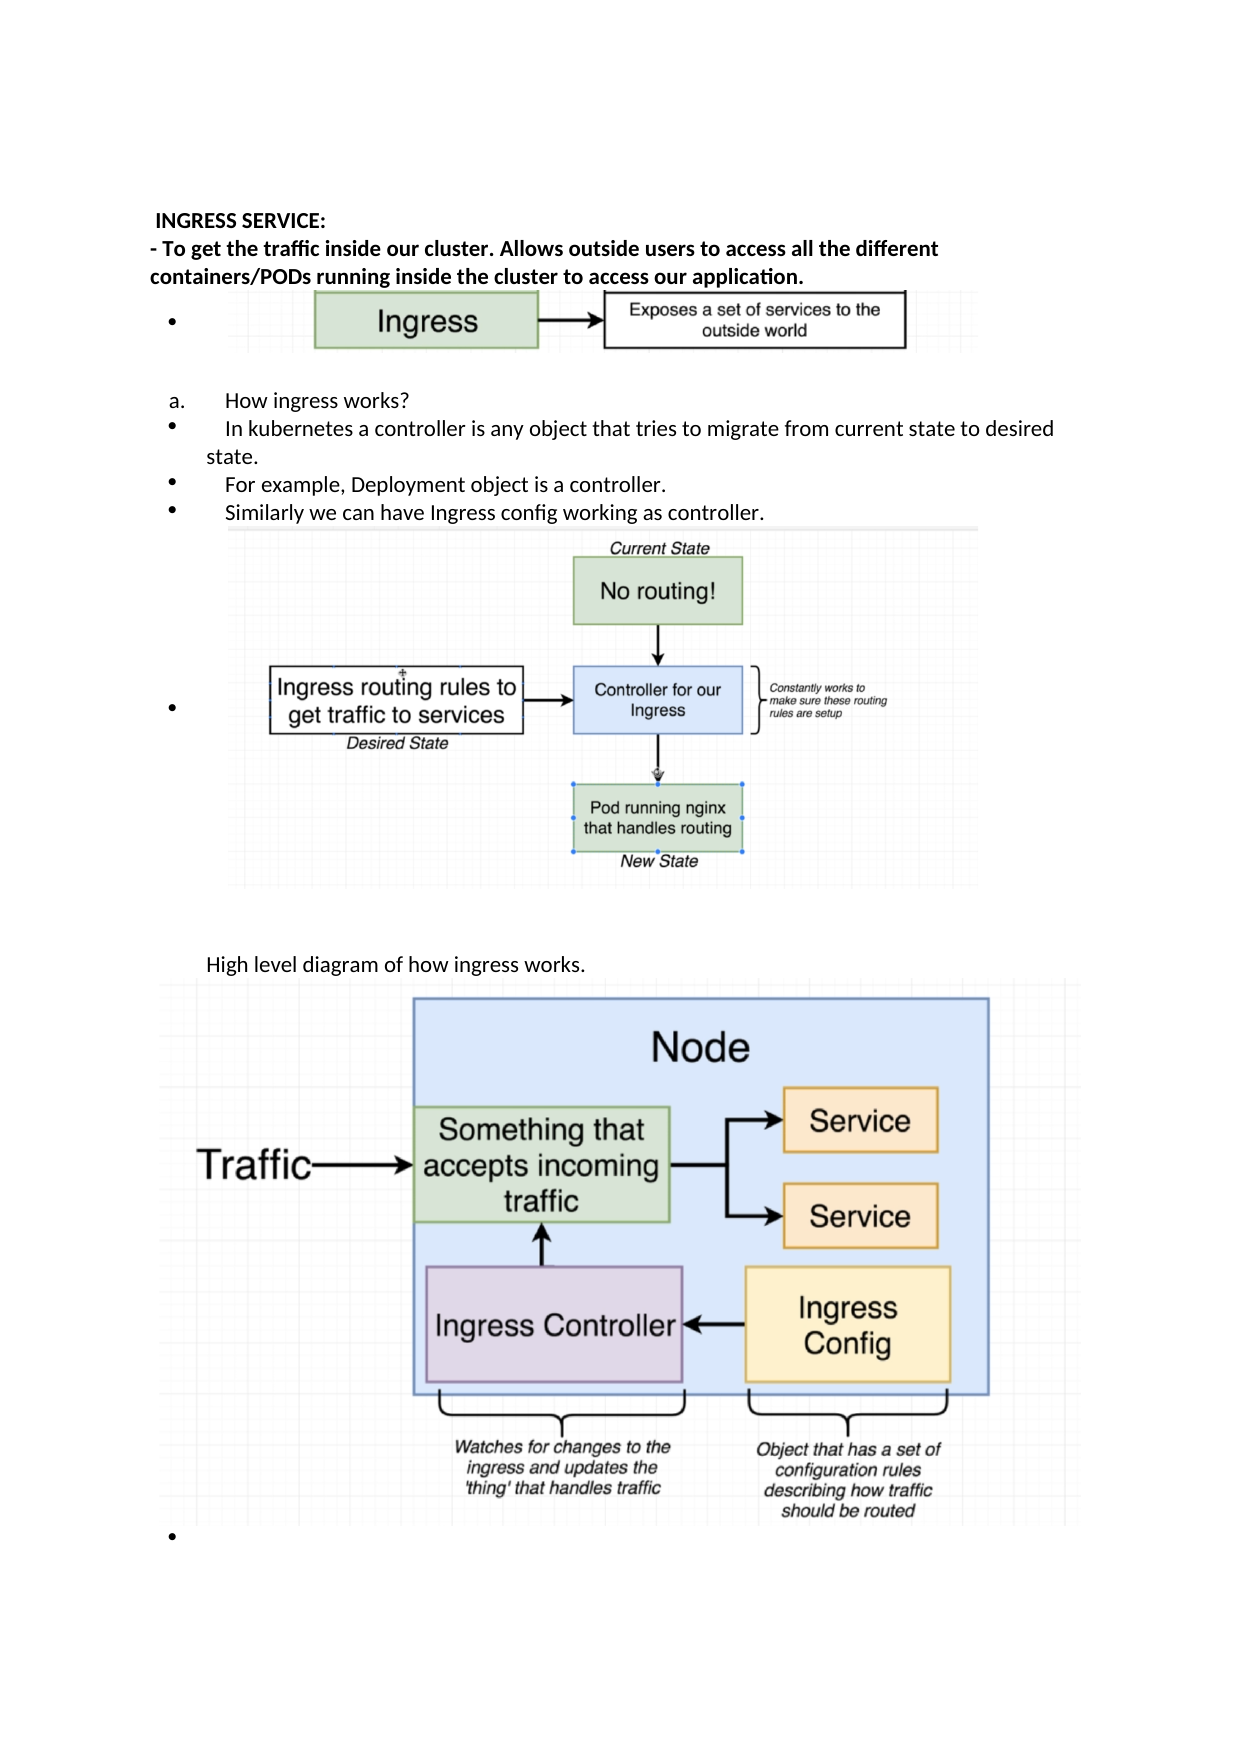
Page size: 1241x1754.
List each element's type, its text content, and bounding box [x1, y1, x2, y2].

text INGRESS SERVICE: [150, 206, 1090, 234]
list For example, Deployment object is a controller. [169, 470, 1090, 498]
picture [228, 290, 979, 353]
text - To get the traffic inside our cluster. Allows outside users to access all the different containers/PODs running inside the cluster to access our application. [150, 234, 1090, 290]
list Similarly we can have Ingress config working as controller. [169, 498, 1090, 526]
list How ingress works? [169, 386, 1090, 414]
text High level diagram of how ingress works. [206, 950, 1090, 978]
picture [159, 978, 1081, 1526]
list In kubernetes a controller is any object that tries to migrate from current state to desired state. [169, 414, 1090, 470]
picture [228, 526, 979, 889]
